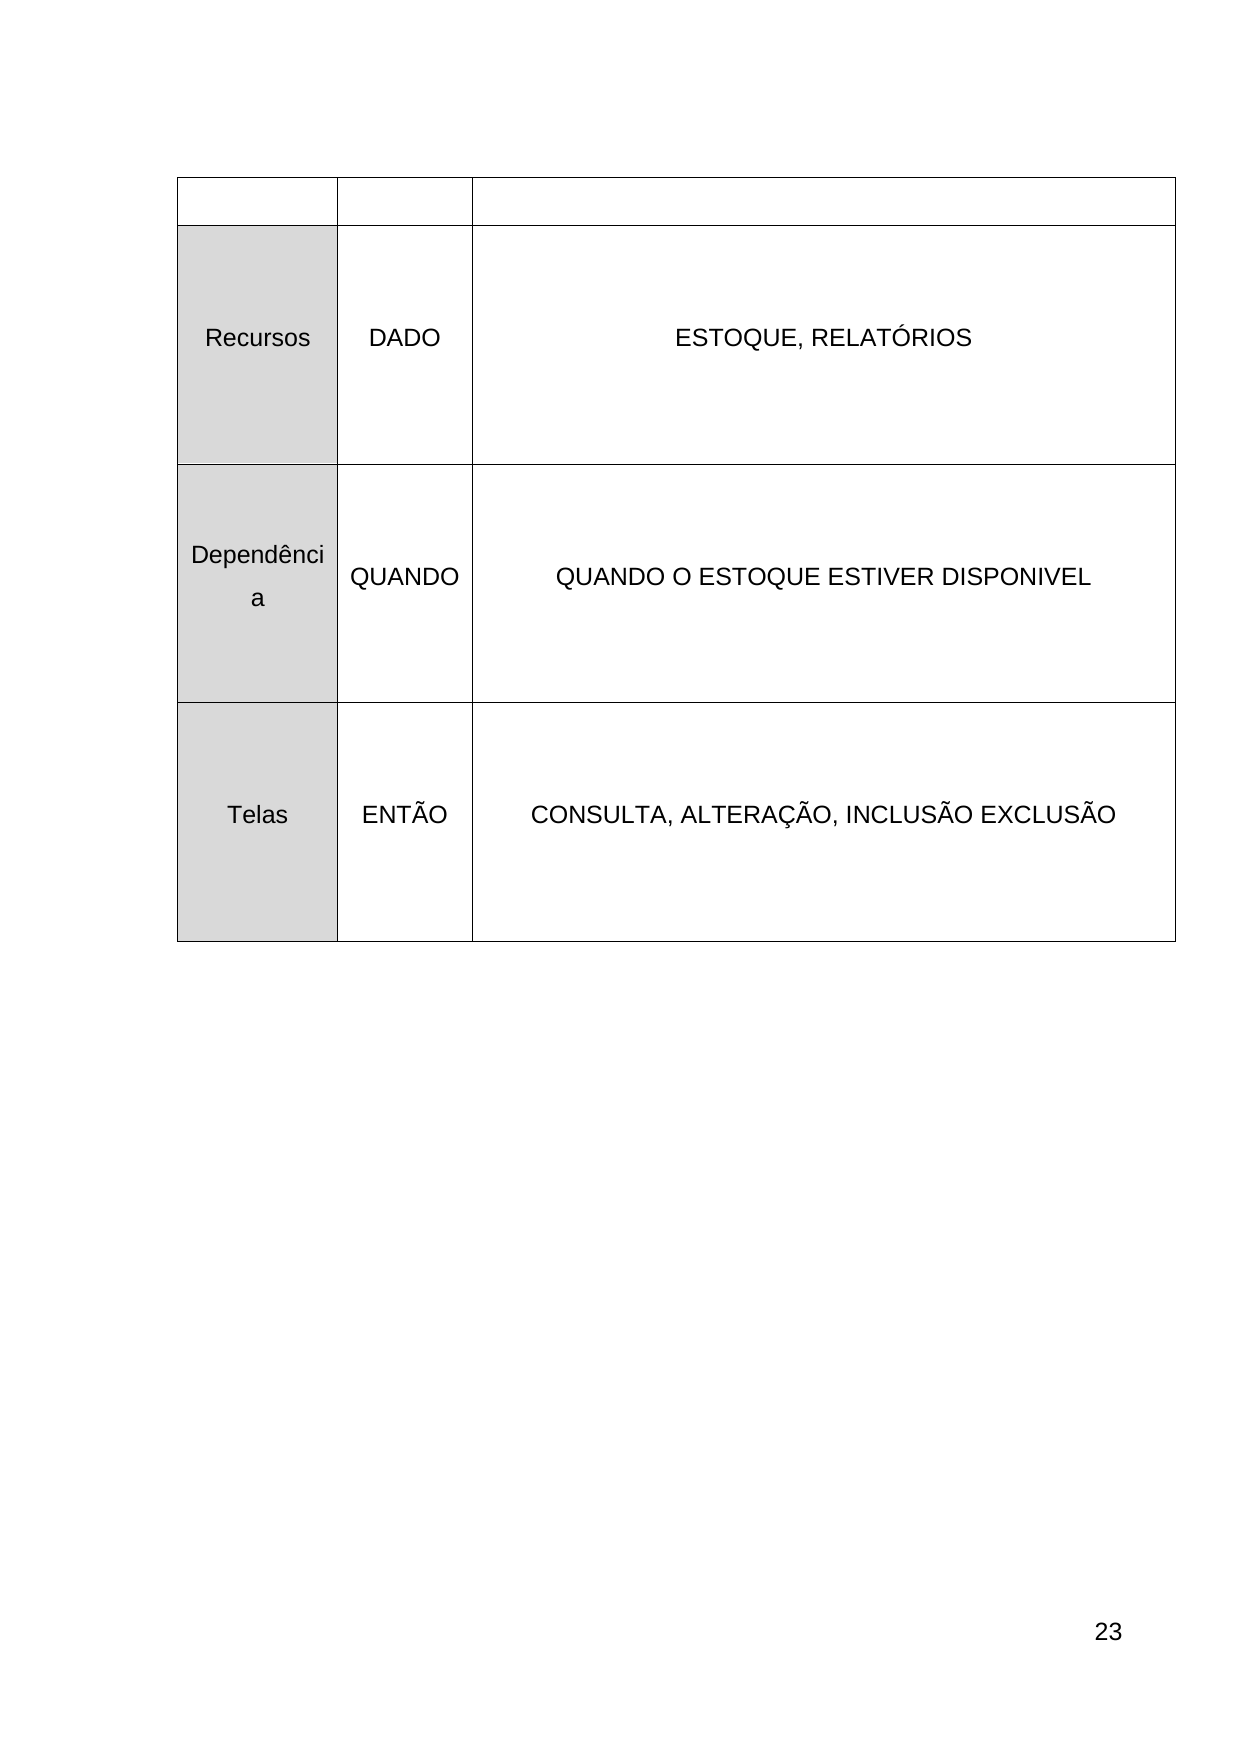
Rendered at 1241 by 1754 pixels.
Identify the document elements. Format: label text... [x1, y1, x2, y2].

table_cell ESTOQUE, RELATÓRIOS [473, 226, 1175, 463]
table_cell [1176, 511, 1190, 559]
table_cell [1176, 893, 1190, 941]
table_cell [1176, 368, 1190, 416]
table_cell [1176, 225, 1190, 273]
table_cell [1176, 559, 1190, 607]
table_cell [1176, 607, 1190, 654]
table_cell [1176, 845, 1190, 893]
table_cell QUANDO [338, 465, 472, 702]
table_cell Recursos [178, 226, 337, 463]
table_cell Telas [178, 703, 337, 941]
table_cell [1176, 798, 1190, 845]
table_cell [1176, 273, 1190, 320]
table_cell DADO [338, 226, 472, 463]
table_cell [1176, 750, 1190, 797]
table_cell [1176, 464, 1190, 511]
table_cell [1176, 702, 1190, 750]
table_cell CONSULTA, ALTERAÇÃO, INCLUSÃO EXCLUSÃO [473, 703, 1175, 941]
table_cell [1176, 416, 1190, 463]
table_cell [1176, 177, 1190, 225]
table_cell Dependência [178, 465, 337, 702]
table_cell ENTÃO [338, 703, 472, 941]
table_cell QUANDO O ESTOQUE ESTIVER DISPONIVEL [473, 465, 1175, 702]
table_cell [1176, 654, 1190, 702]
table_cell [1176, 320, 1190, 368]
